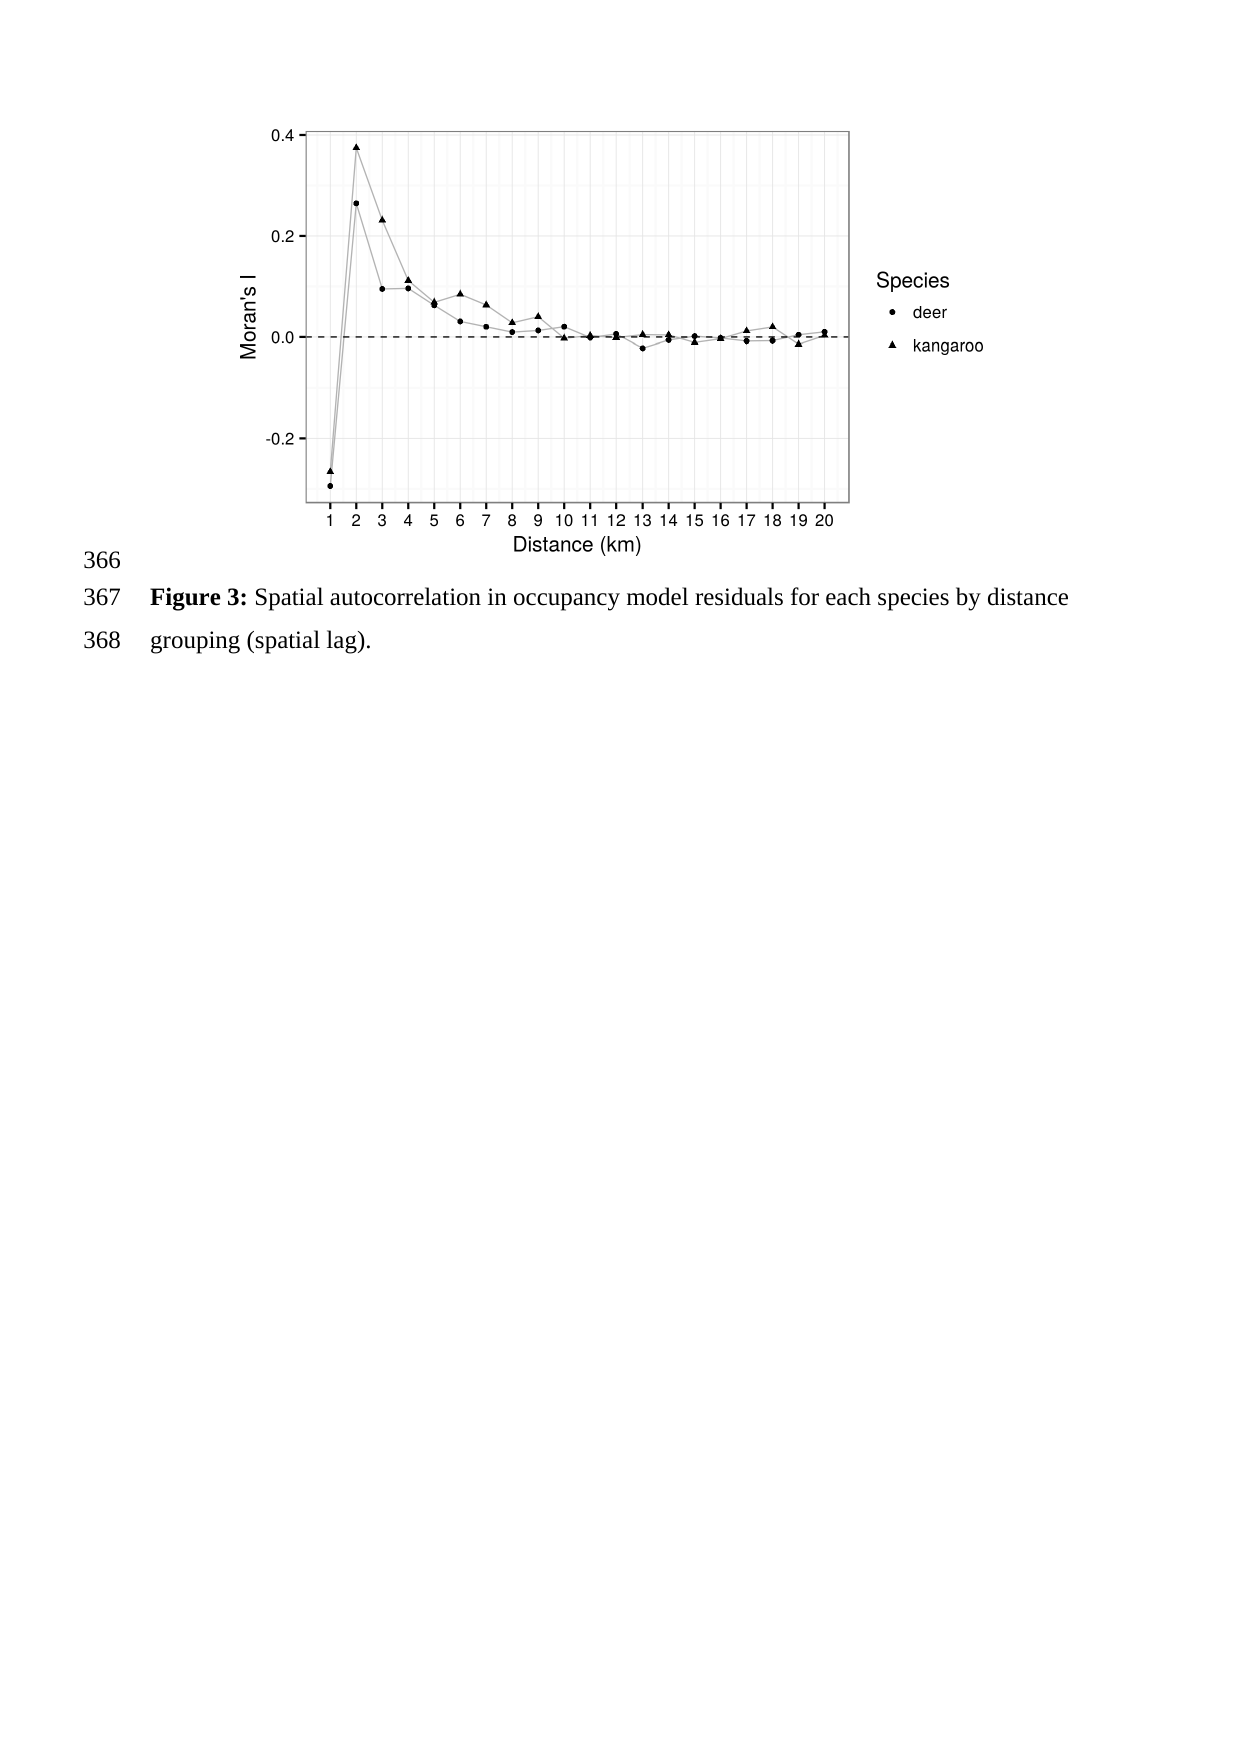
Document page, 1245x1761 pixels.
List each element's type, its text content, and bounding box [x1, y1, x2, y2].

text Figure 3: Spatial autocorrelation in occupancy model residuals for each species by distance grouping (spatial lag). [150, 582, 1095, 654]
picture [222, 118, 1023, 569]
